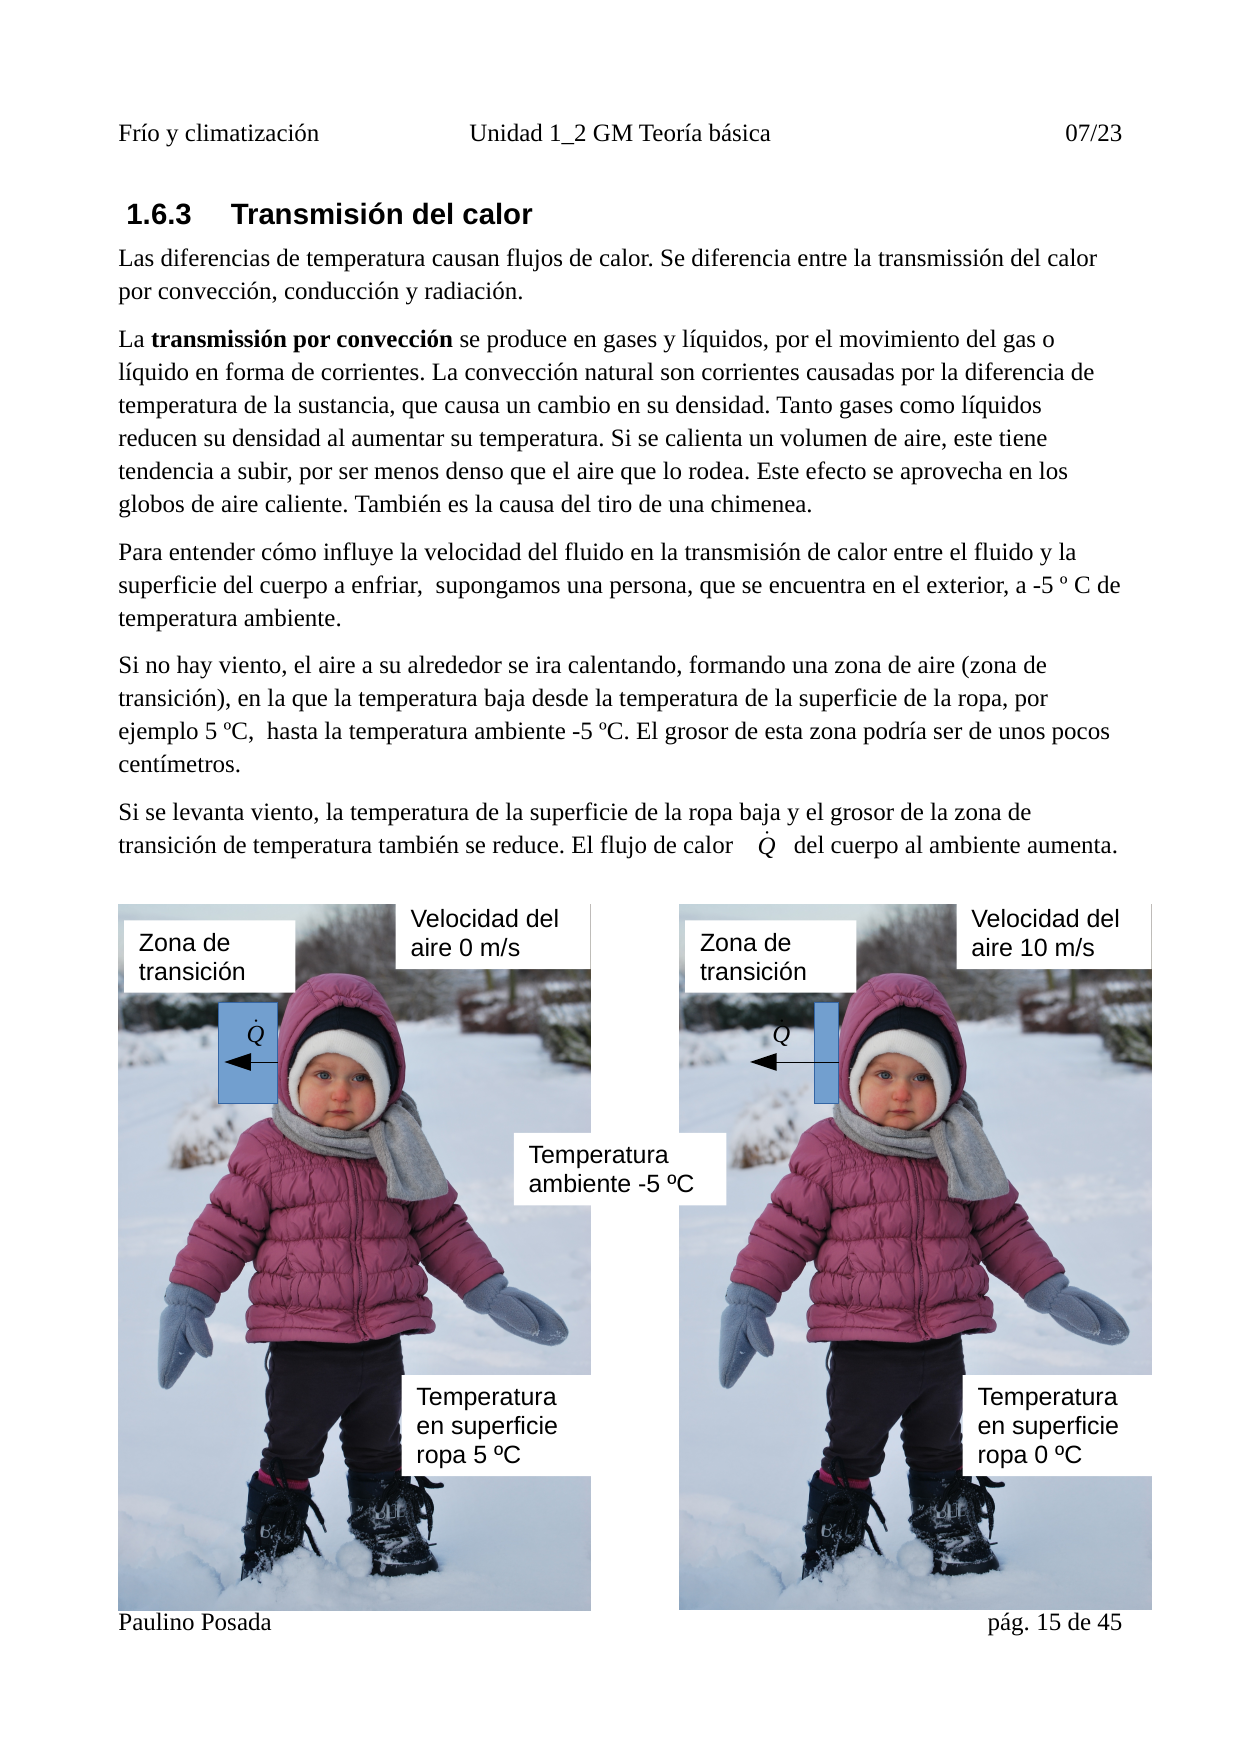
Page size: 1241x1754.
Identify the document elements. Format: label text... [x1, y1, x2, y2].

text Si se levanta viento, la temperatura de la superficie de la ropa baja y el grosor de la zona de transición de temperatura también se reduce. El flujo de calor del cuerpo al ambiente aumenta. [118, 797, 1122, 859]
text Si no hay viento, el aire a su alrededor se ira calentando, formando una zona de aire (zona de transición), en la que la temperatura baja desde la temperatura de la superficie de la ropa, por ejemplo 5 ºC, hasta la temperatura ambiente -5 ºC. El grosor de esta zona podría ser de unos pocos centímetros. [118, 650, 1122, 778]
text Para entender cómo influye la velocidad del fluido en la transmisión de calor entre el fluido y la superficie del cuerpo a enfriar, supongamos una persona, que se encuentra en el exterior, a -5 º C de temperatura ambiente. [118, 537, 1122, 632]
subtitle Transmisión del calor [118, 197, 1122, 231]
picture [118, 904, 591, 1611]
text Las diferencias de temperatura causan flujos de calor. Se diferencia entre la transmissión del calor por convección, conducción y radiación. [118, 243, 1122, 305]
text La transmissión por convección se produce en gases y líquidos, por el movimiento del gas o líquido en forma de corrientes. La convección natural son corrientes causadas por la diferencia de temperatura de la sustancia, que causa un cambio en su densidad. Tanto gases como líquidos reducen su densidad al aumentar su temperatura. Si se calienta un volumen de aire, este tiene tendencia a subir, por ser menos denso que el aire que lo rodea. Este efecto se aprovecha en los globos de aire caliente. También es la causa del tiro de una chimenea. [118, 324, 1122, 518]
picture [679, 904, 1152, 1610]
